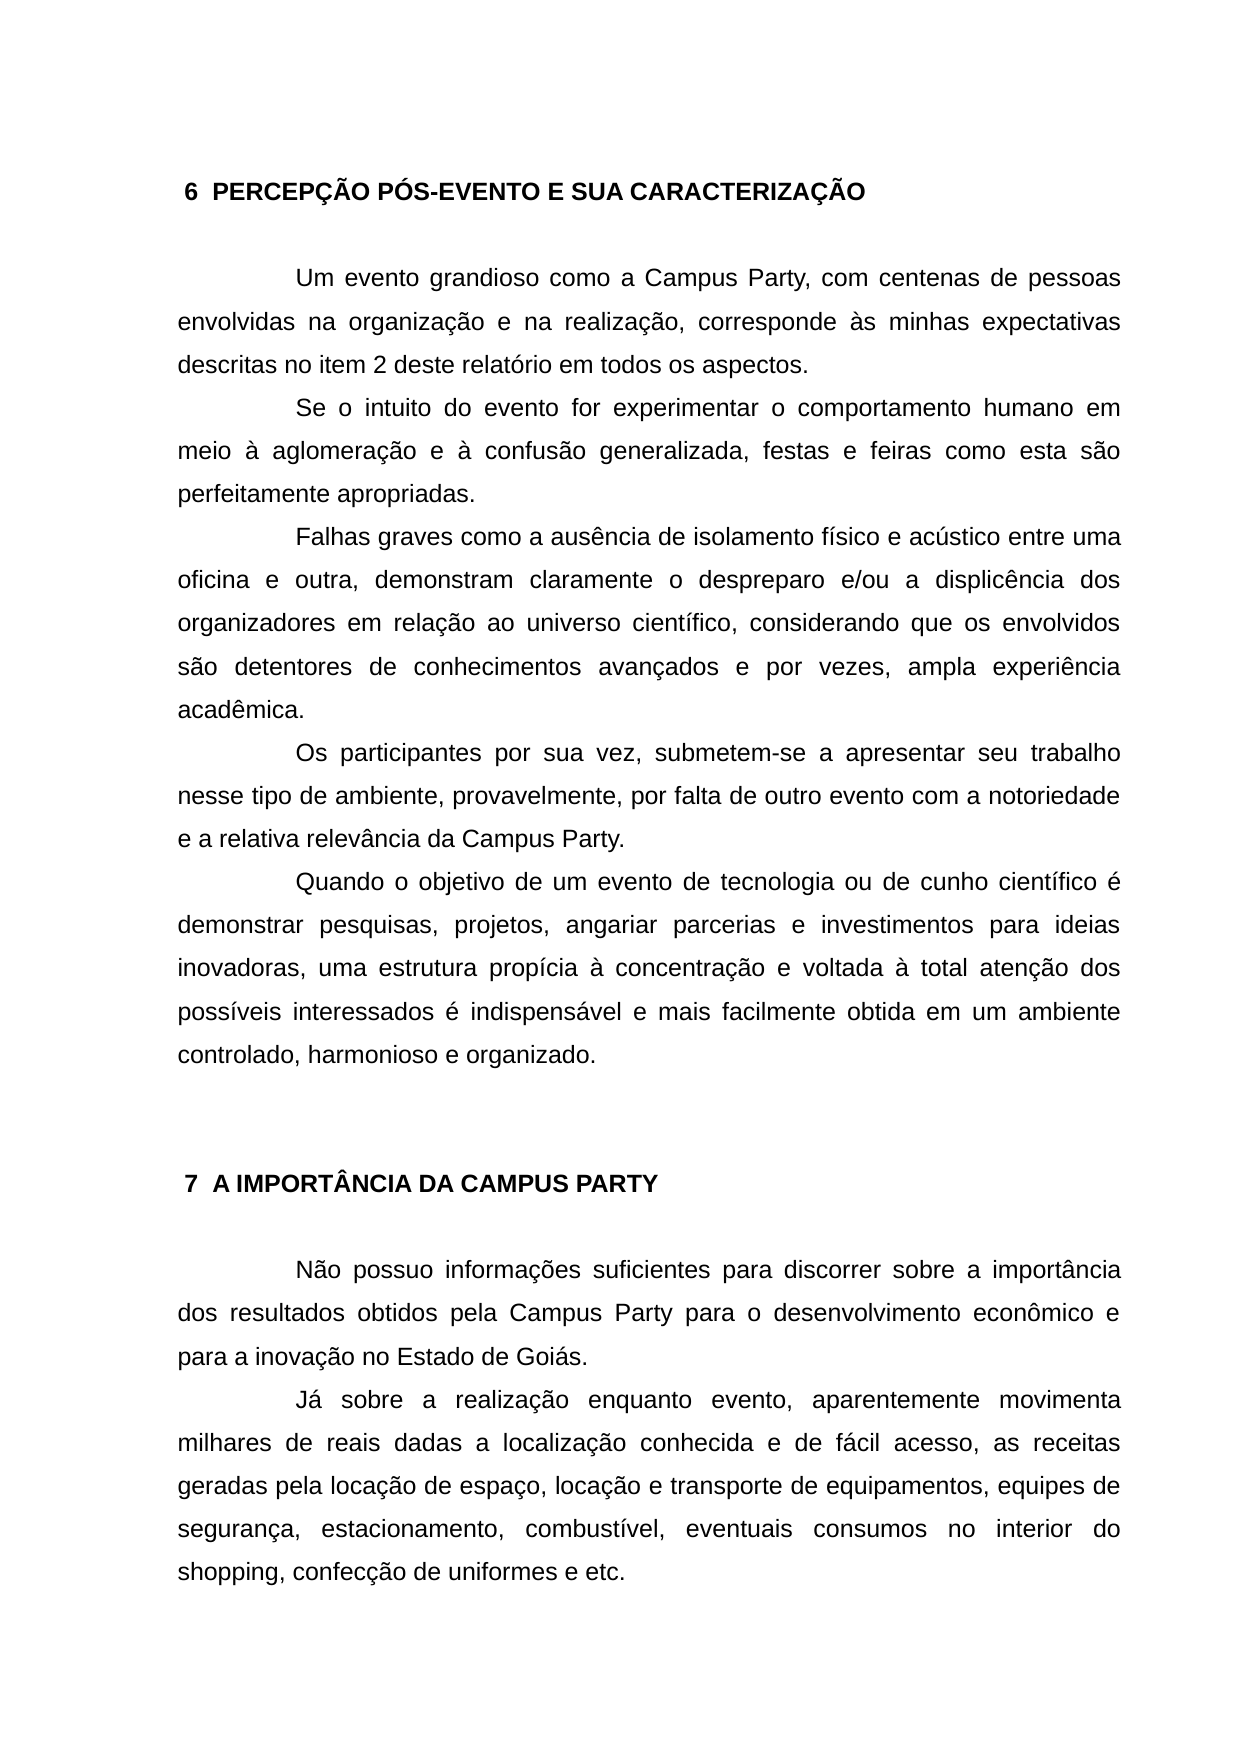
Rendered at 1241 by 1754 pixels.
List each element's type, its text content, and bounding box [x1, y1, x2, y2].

text Os participantes por sua vez, submetem-se a apresentar seu trabalho nesse tipo de ambiente, provavelmente, por falta de outro evento com a notoriedade e a relativa relevância da Campus Party. [177, 738, 1122, 853]
list A IMPORTÂNCIA DA CAMPUS PARTY [177, 1169, 1122, 1198]
text Já sobre a realização enquanto evento, aparentemente movimenta milhares de reais dadas a localização conhecida e de fácil acesso, as receitas geradas pela locação de espaço, locação e transporte de equipamentos, equipes de segurança, estacionamento, combustível, eventuais consumos no interior do shopping, confecção de uniformes e etc. [177, 1385, 1122, 1586]
text Um evento grandioso como a Campus Party, com centenas de pessoas envolvidas na organização e na realização, corresponde às minhas expectativas descritas no item 2 deste relatório em todos os aspectos. [177, 263, 1122, 378]
text Falhas graves como a ausência de isolamento físico e acústico entre uma oficina e outra, demonstram claramente o despreparo e/ou a displicência dos organizadores em relação ao universo científico, considerando que os envolvidos são detentores de conhecimentos avançados e por vezes, ampla experiência acadêmica. [177, 522, 1122, 723]
text Se o intuito do evento for experimentar o comportamento humano em meio à aglomeração e à confusão generalizada, festas e feiras como esta são perfeitamente apropriadas. [177, 393, 1122, 508]
list PERCEPÇÃO PÓS-EVENTO E SUA CARACTERIZAÇÃO [177, 177, 1122, 206]
text Quando o objetivo de um evento de tecnologia ou de cunho científico é demonstrar pesquisas, projetos, angariar parcerias e investimentos para ideias inovadoras, uma estrutura propícia à concentração e voltada à total atenção dos possíveis interessados é indispensável e mais facilmente obtida em um ambiente controlado, harmonioso e organizado. [177, 867, 1122, 1068]
text Não possuo informações suficientes para discorrer sobre a importância dos resultados obtidos pela Campus Party para o desenvolvimento econômico e para a inovação no Estado de Goiás. [177, 1255, 1122, 1370]
